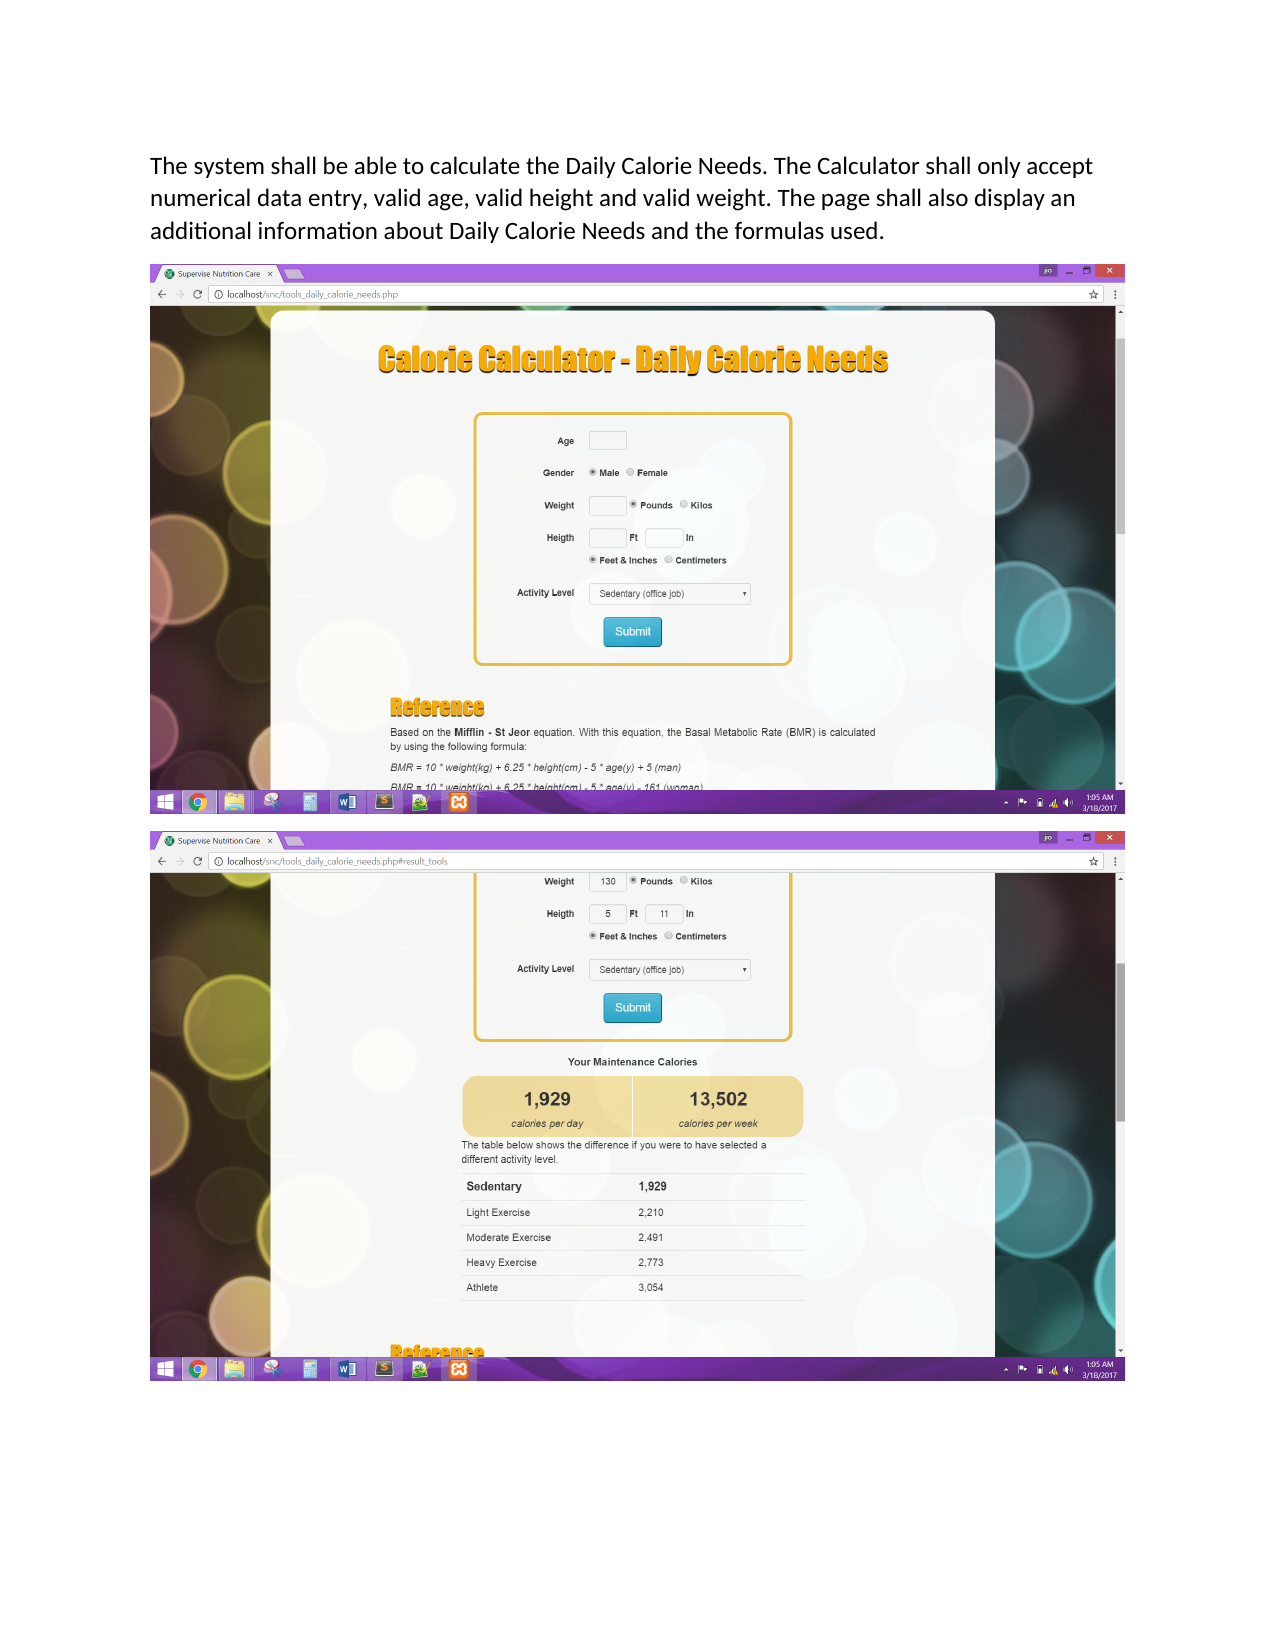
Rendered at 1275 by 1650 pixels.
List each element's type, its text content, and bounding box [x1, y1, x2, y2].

text The system shall be able to calculate the Daily Calorie Needs. The Calculator shall only accept numerical data entry, valid age, valid height and valid weight. The page shall also display an additional information about Daily Calorie Needs and the formulas used. [150, 150, 1125, 246]
